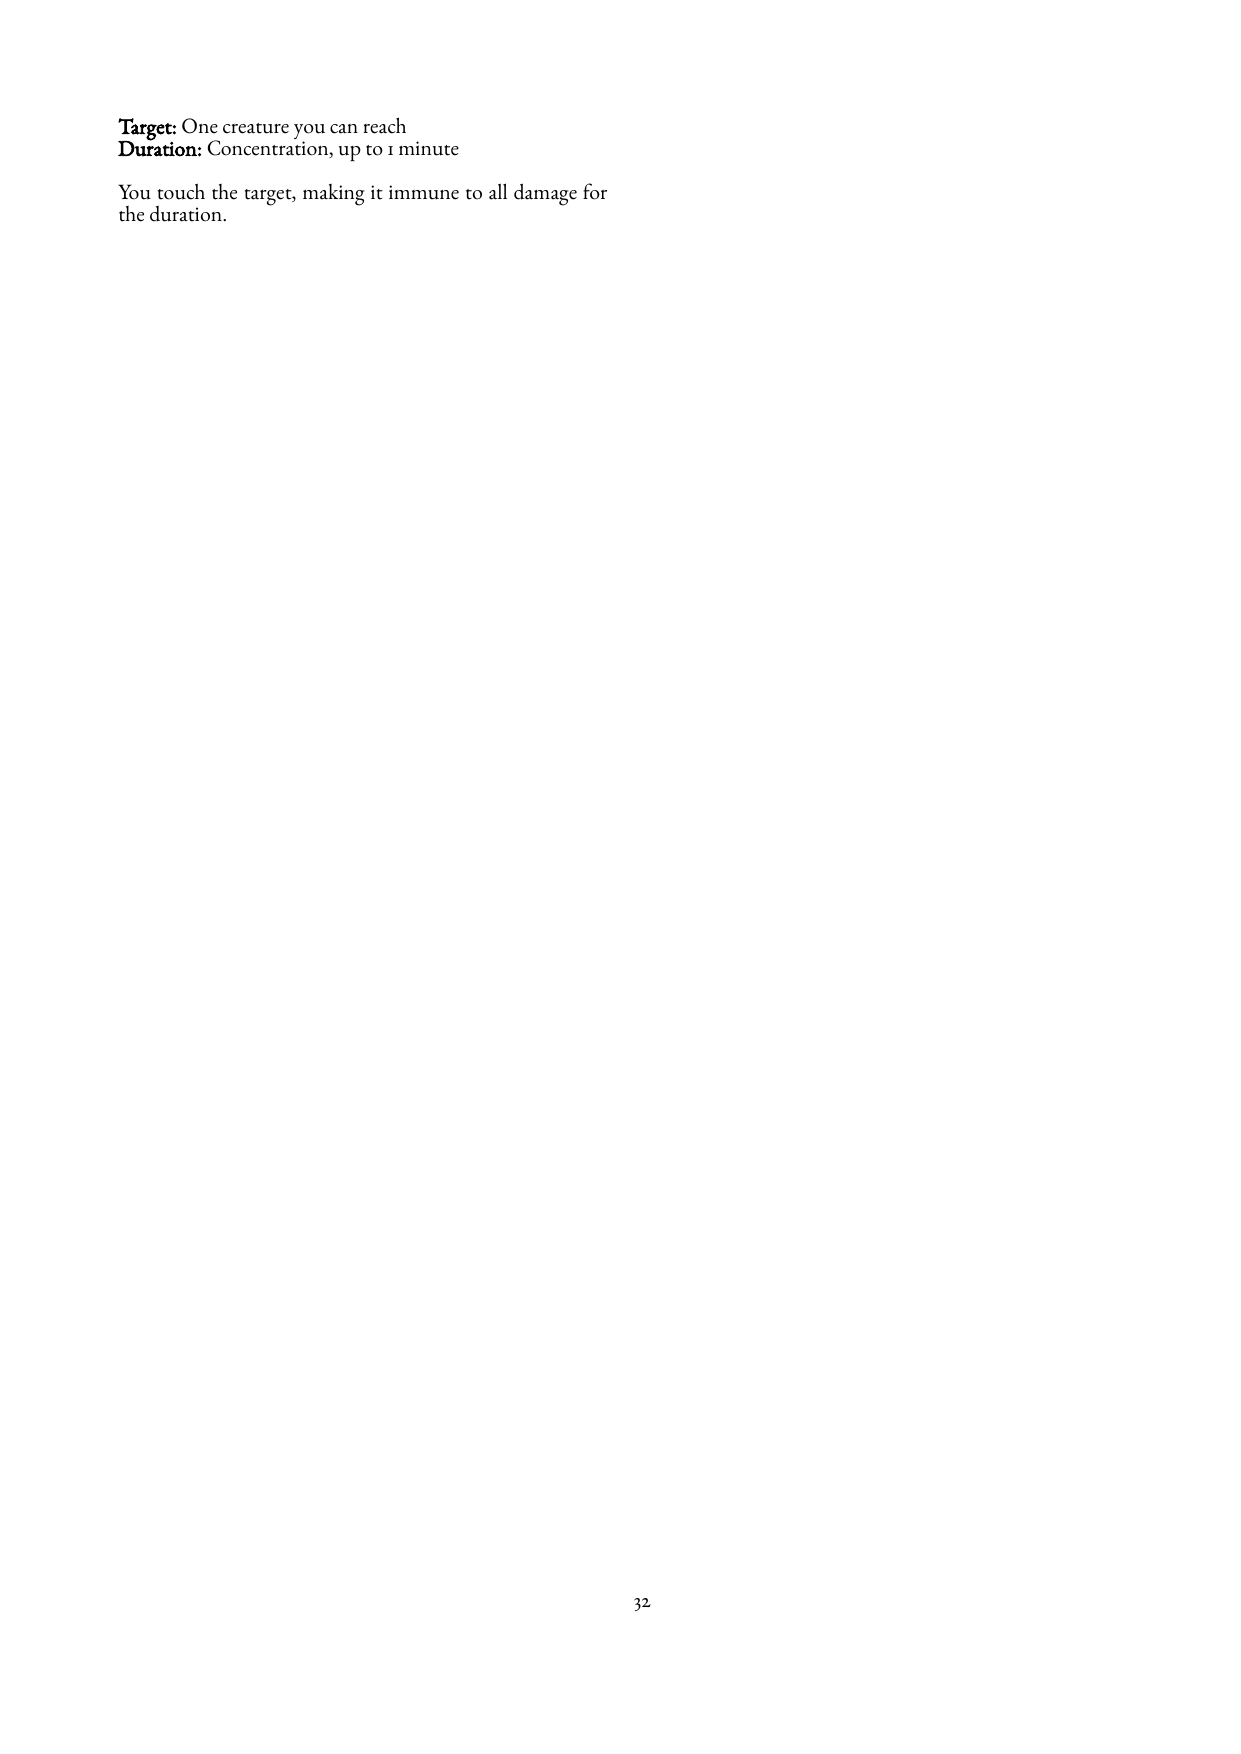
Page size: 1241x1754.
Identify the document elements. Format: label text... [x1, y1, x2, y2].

text You touch the target, making it immune to all damage for the duration. [118, 174, 608, 227]
list Duration: Concentration, up to 1 minute [118, 140, 608, 162]
list Target: One creature you can reach [118, 118, 608, 140]
